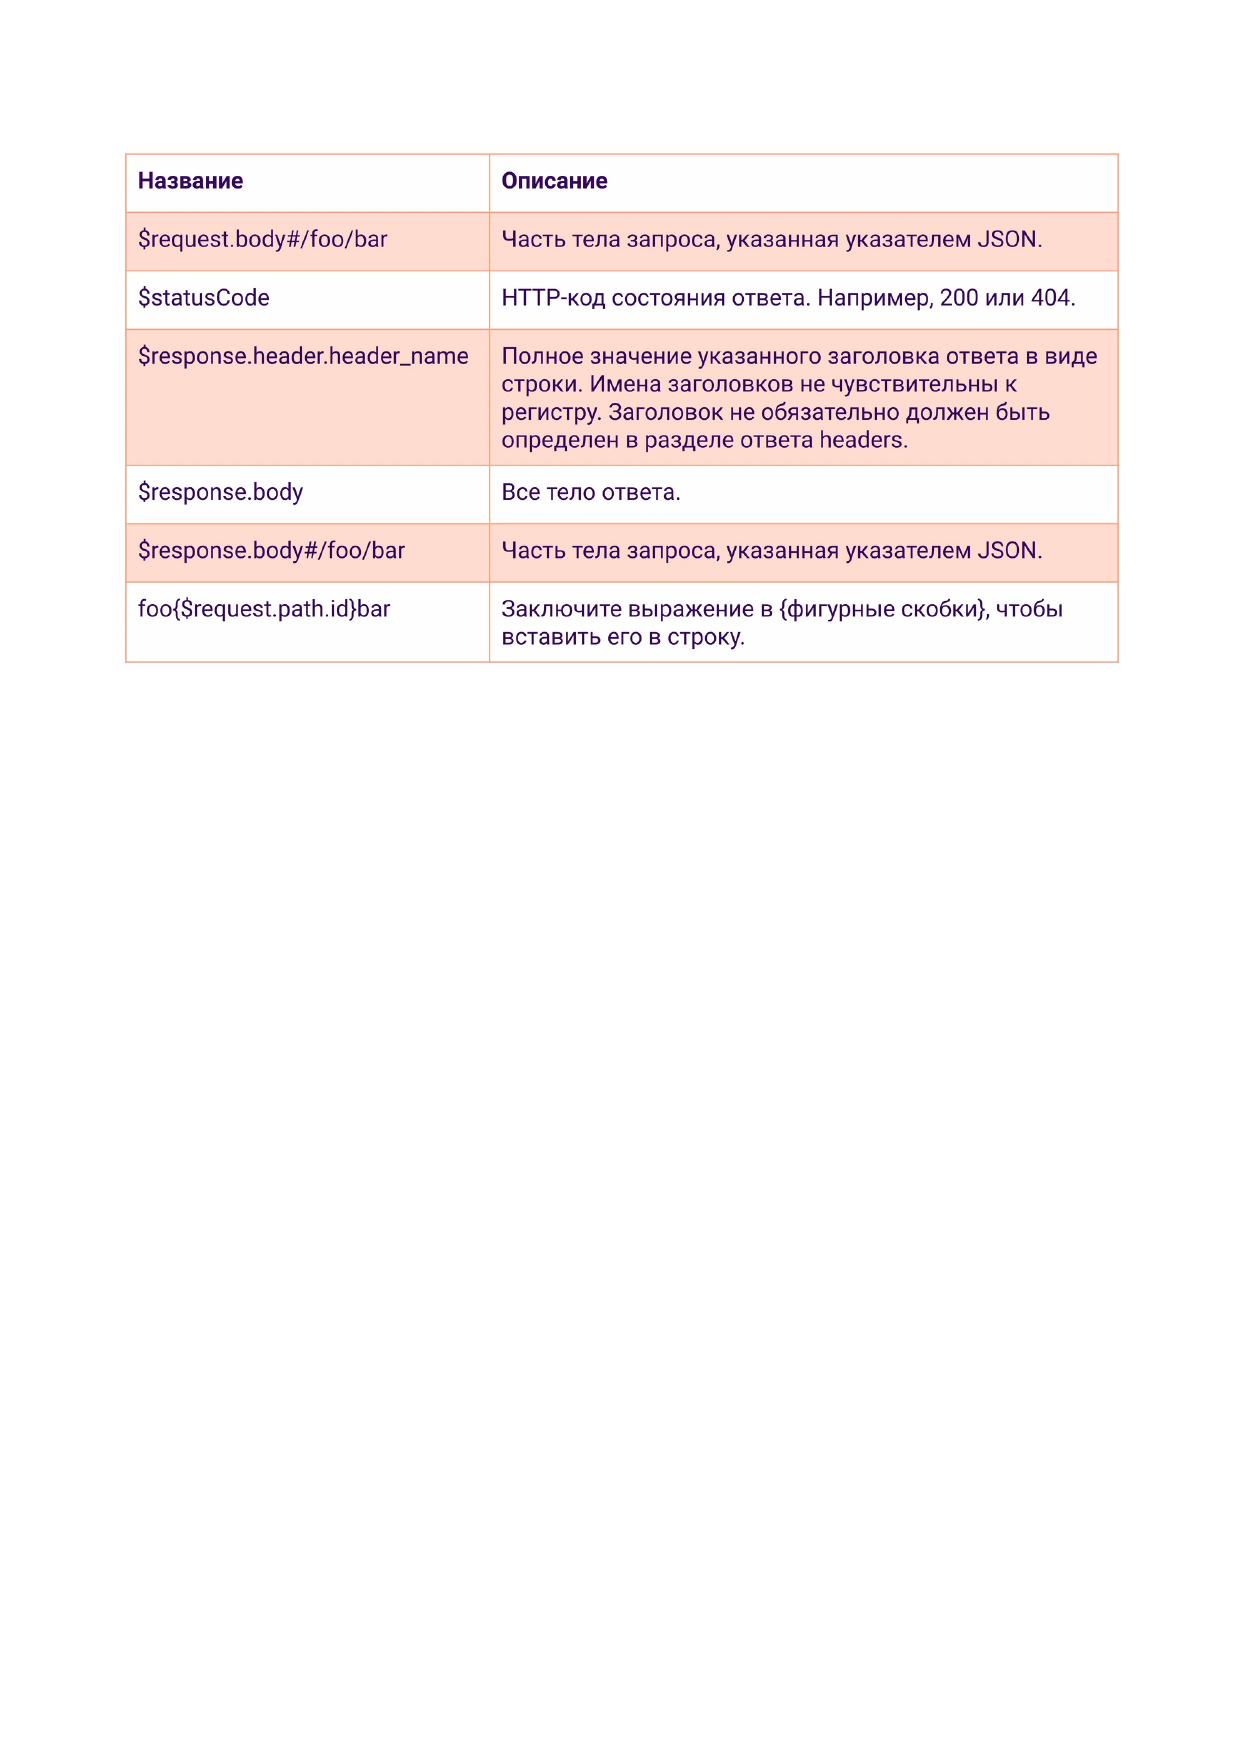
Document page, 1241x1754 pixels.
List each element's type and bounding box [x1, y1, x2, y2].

picture [118, 152, 1123, 667]
